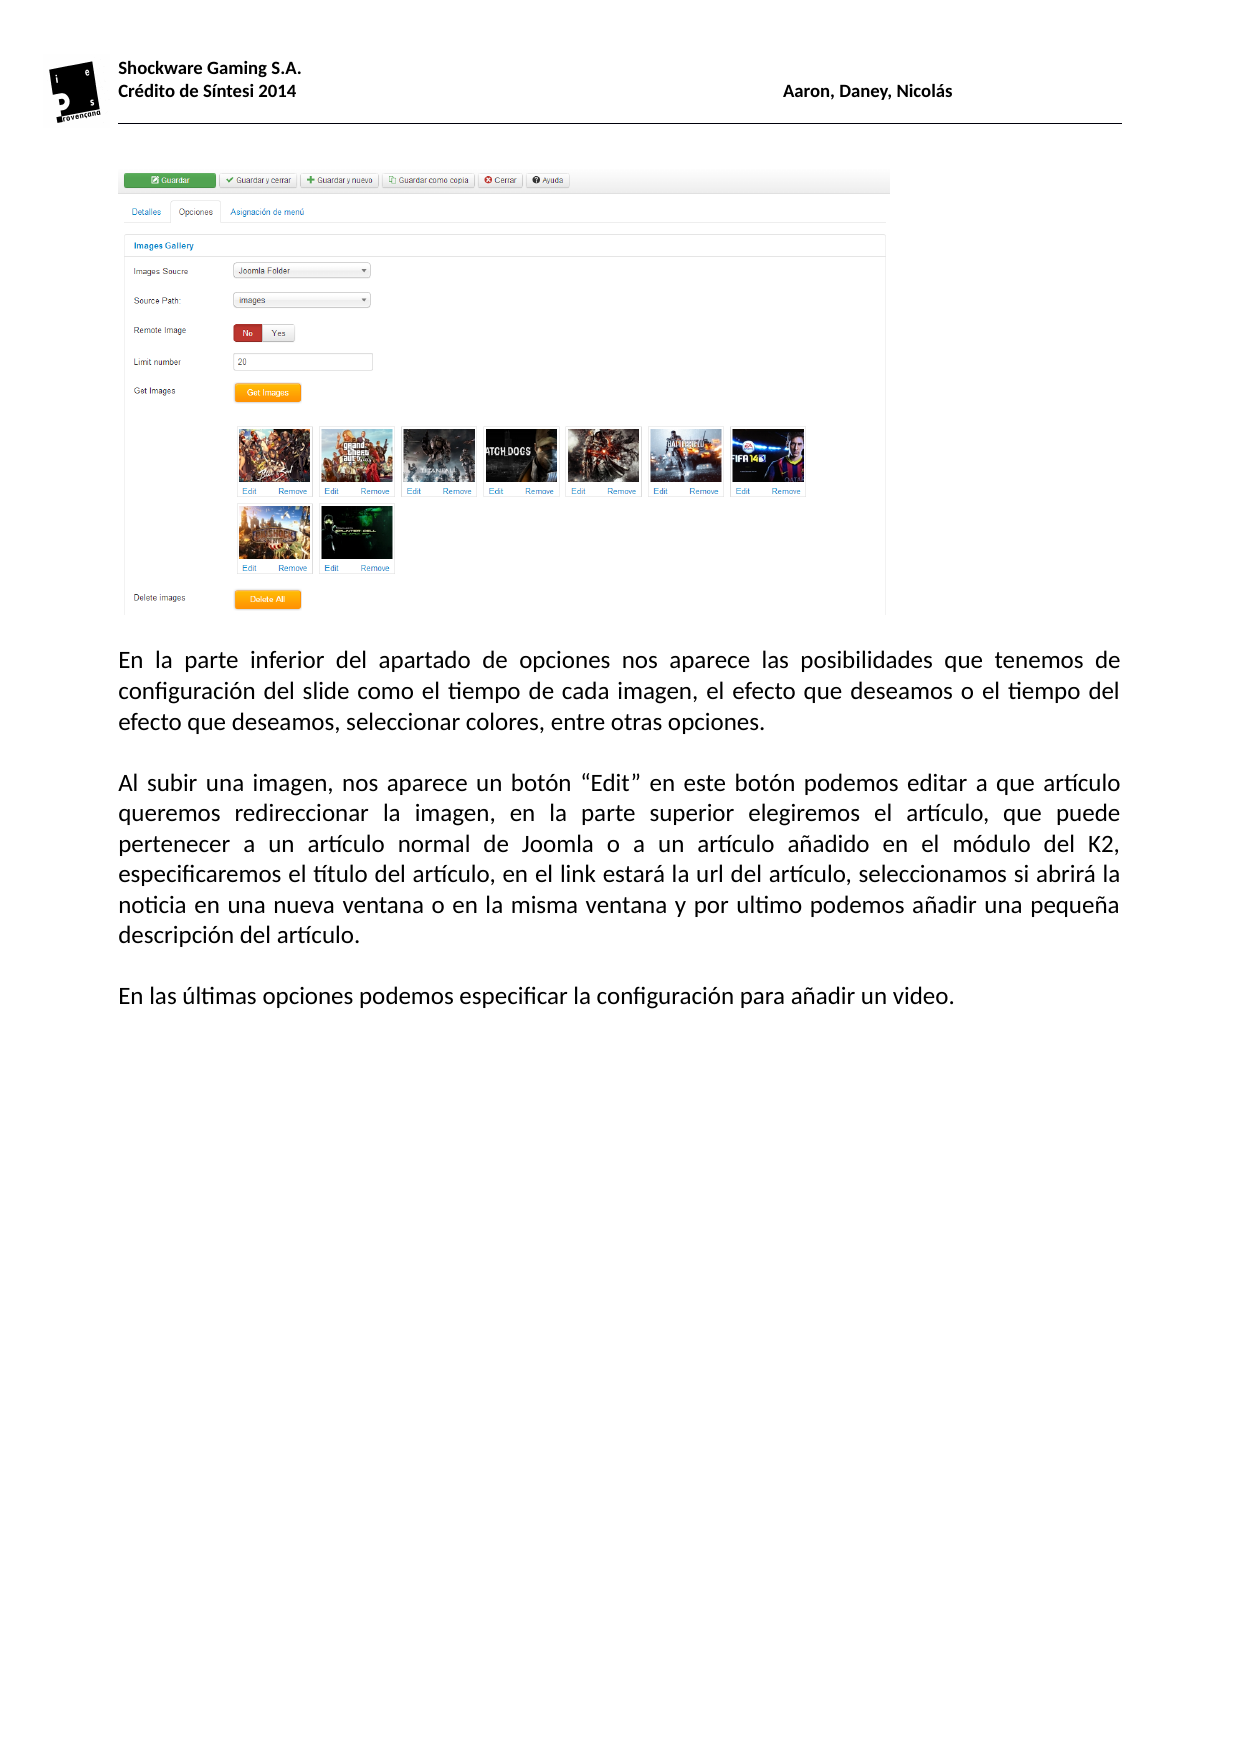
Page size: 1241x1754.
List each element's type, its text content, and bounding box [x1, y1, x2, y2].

text Al subir una imagen, nos aparece un botón “Edit” en este botón podemos editar a que artículo queremos redireccionar la imagen, en la parte superior elegiremos el artículo, que puede pertenecer a un artículo normal de Joomla o a un artículo añadido en el módulo del K2, especificaremos el título del artículo, en el link estará la url del artículo, seleccionamos si abrirá la noticia en una nueva ventana o en la misma ventana y por ultimo podemos añadir una pequeña descripción del artículo. [118, 767, 1122, 950]
text En las últimas opciones podemos especificar la configuración para añadir un video. [118, 980, 1122, 1011]
text En la parte inferior del apartado de opciones nos aparece las posibilidades que tenemos de configuración del slide como el tiempo de cada imagen, el efecto que deseamos o el tiempo del efecto que deseamos, seleccionar colores, entre otras opciones. [118, 645, 1122, 736]
